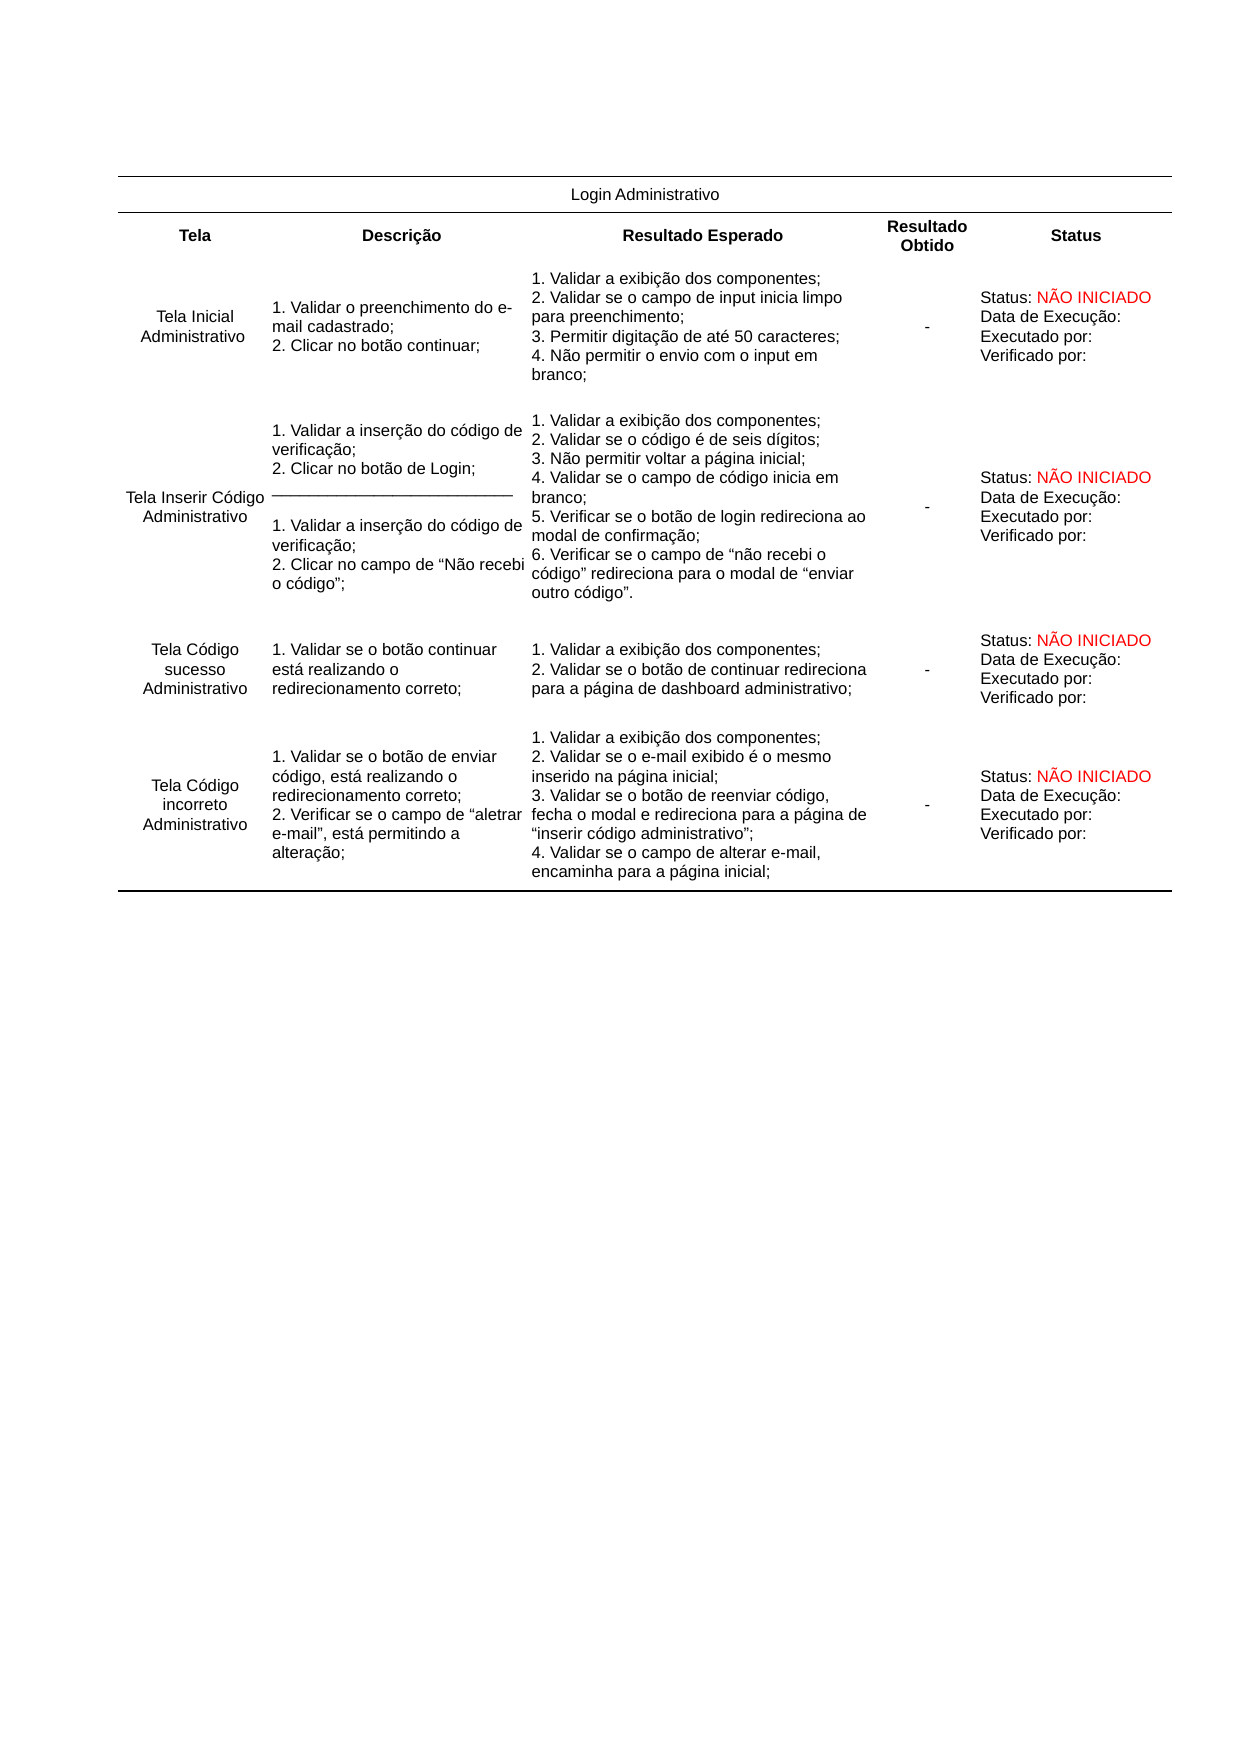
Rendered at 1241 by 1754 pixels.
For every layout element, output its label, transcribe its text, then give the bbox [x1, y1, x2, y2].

table_cell Resultado Obtido [874, 213, 980, 258]
table_header Login Administrativo [118, 177, 1172, 211]
table_cell Status [980, 213, 1172, 258]
table_cell Resultado Esperado [531, 213, 874, 258]
table_cell - [874, 395, 980, 618]
table_cell 1. Validar a exibição dos componentes; 2. Validar se o campo de input inicia limpo para preenchimento; 3. Permitir digitação de até 50 caracteres; 4. Não permitir o envio com o input em branco; [531, 258, 874, 394]
table_cell Tela Inicial Administrativo [118, 258, 272, 394]
table_cell Status: NÃO INICIADO Data de Execução: Executado por: Verificado por: [980, 258, 1172, 394]
table_cell - [874, 619, 980, 719]
table_cell Descrição [272, 213, 531, 258]
table_cell Status: NÃO INICIADO Data de Execução: Executado por: Verificado por: [980, 395, 1172, 618]
table_cell - [874, 719, 980, 890]
table_cell 1. Validar se o botão de enviar código, está realizando o redirecionamento correto; 2. Verificar se o campo de “aletrar e-mail”, está permitindo a alteração; [272, 719, 531, 890]
table_cell 1. Validar a exibição dos componentes; 2. Validar se o código é de seis dígitos; 3. Não permitir voltar a página inicial; 4. Validar se o campo de código inicia em branco; 5. Verificar se o botão de login redireciona ao modal de confirmação; 6. Verificar se o campo de “não recebi o código” redireciona para o modal de “enviar outro código”. [531, 395, 874, 618]
table_cell Tela Código incorreto Administrativo [118, 719, 272, 890]
table_cell - [874, 258, 980, 394]
table_cell 1. Validar se o botão continuar está realizando o redirecionamento correto; [272, 619, 531, 719]
table_cell Status: NÃO INICIADO Data de Execução: Executado por: Verificado por: [980, 719, 1172, 890]
table_cell Tela [118, 213, 272, 258]
table_cell 1. Validar o preenchimento do e-mail cadastrado; 2. Clicar no botão continuar; [272, 258, 531, 394]
table_cell 1. Validar a exibição dos componentes; 2. Validar se o e-mail exibido é o mesmo inserido na página inicial; 3. Validar se o botão de reenviar código, fecha o modal e redireciona para a página de “inserir código administrativo”; 4. Validar se o campo de alterar e-mail, encaminha para a página inicial; [531, 719, 874, 890]
table_cell 1. Validar a exibição dos componentes; 2. Validar se o botão de continuar redireciona para a página de dashboard administrativo; [531, 619, 874, 719]
table_cell Tela Inserir Código Administrativo [118, 395, 272, 618]
table_cell Tela Código sucesso Administrativo [118, 619, 272, 719]
table_cell 1. Validar a inserção do código de verificação; 2. Clicar no botão de Login; __________________________ 1. Validar a inserção do código de verificação; 2. Clicar no campo de “Não recebi o código”; [272, 395, 531, 618]
table_cell Status: NÃO INICIADO Data de Execução: Executado por: Verificado por: [980, 619, 1172, 719]
